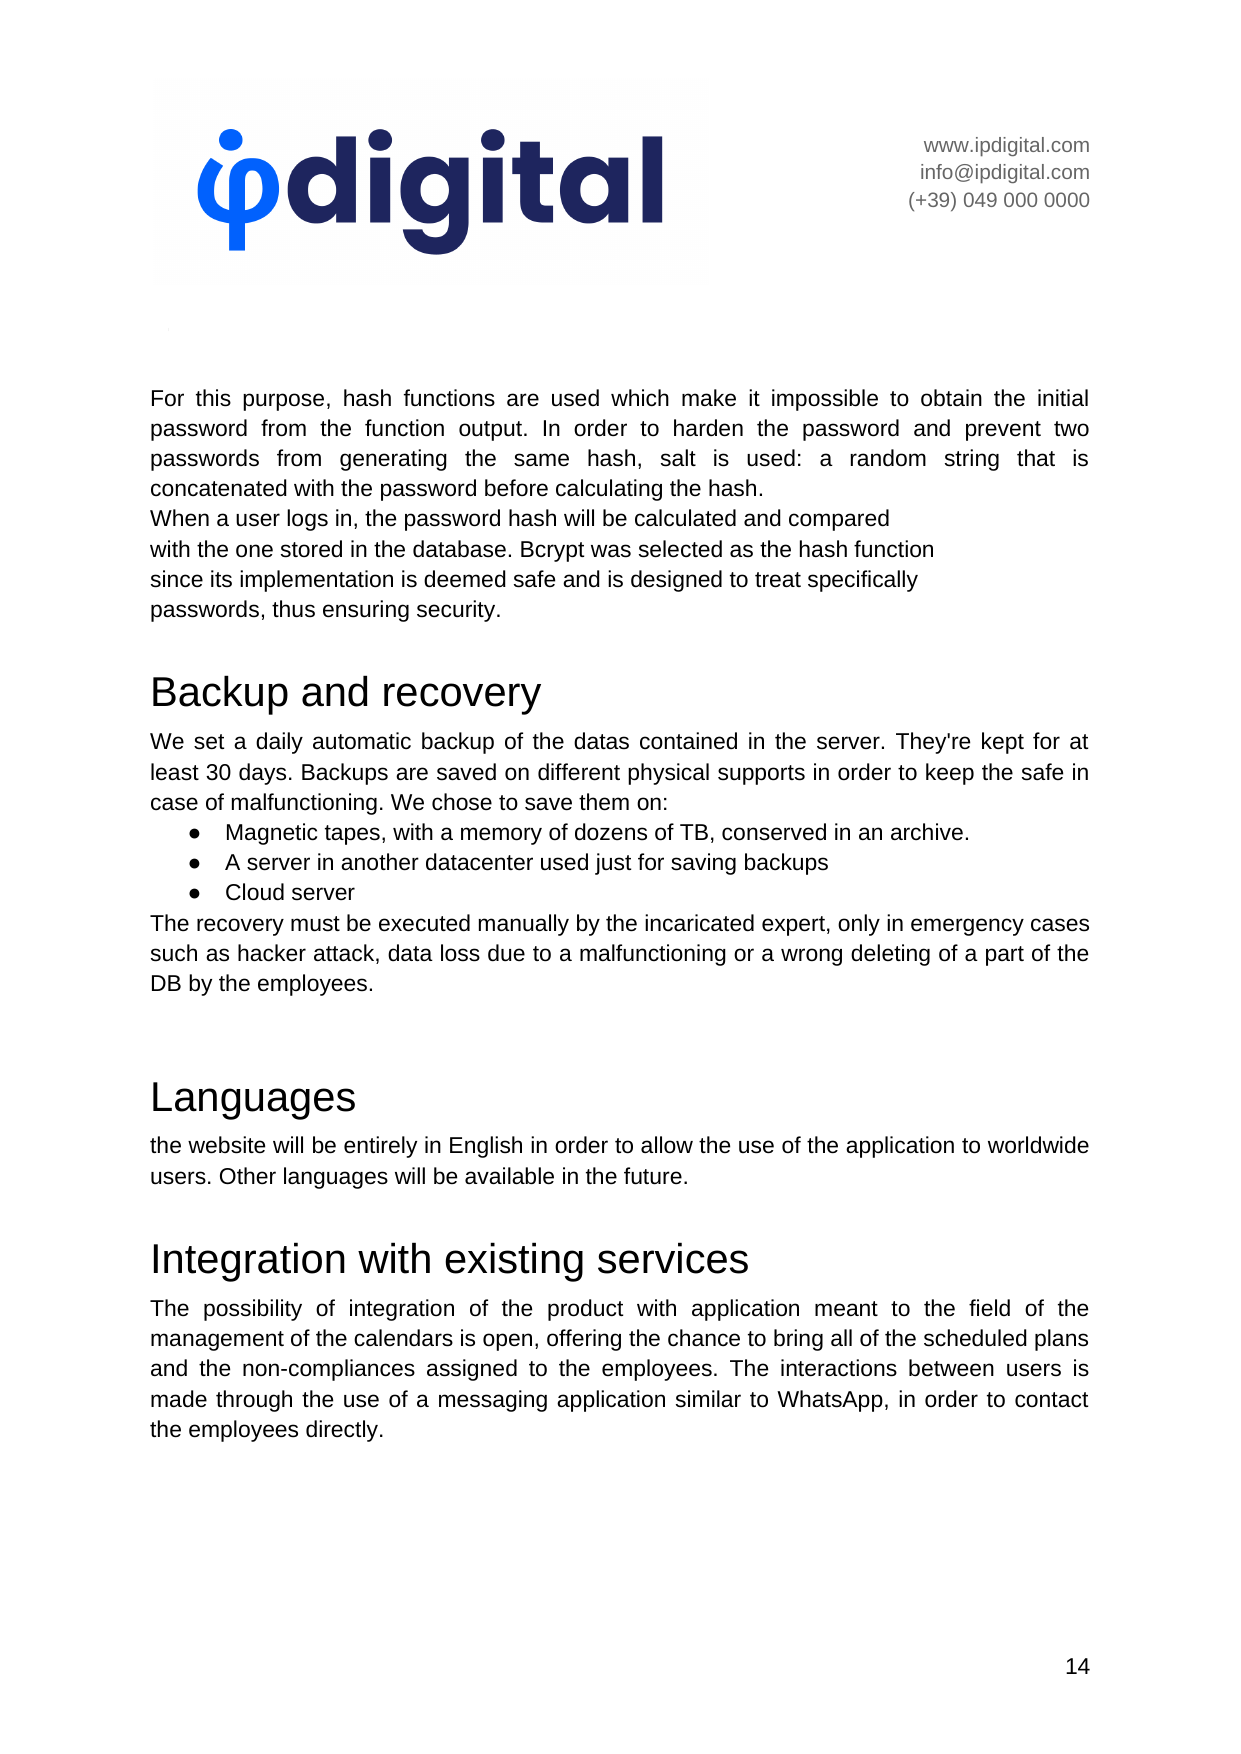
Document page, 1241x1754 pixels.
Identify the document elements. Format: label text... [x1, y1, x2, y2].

subtitle Backup and recovery [150, 668, 1090, 716]
text passwords, thus ensuring security. [150, 596, 1090, 622]
subtitle Integration with existing services [150, 1234, 1090, 1282]
text The possibility of integration of the product with application meant to the field of the management of the calendars is open, offering the chance to bring all of the scheduled plans and the non-compliances assigned to the employees. The interactions between users is made through the use of a messaging application similar to WhatsApp, in order to contact the employees directly. [150, 1295, 1090, 1442]
text the website will be entirely in English in order to allow the use of the application to worldwide users. Other languages will be available in the future. [150, 1132, 1090, 1189]
subtitle Languages [150, 1072, 1090, 1120]
list Magnetic tapes, with a memory of dozens of TB, conserved in an archive. [187, 819, 1090, 845]
picture [153, 78, 709, 285]
text When a user logs in, the password hash will be calculated and compared [150, 505, 1090, 532]
text The recovery must be executed manually by the incaricated expert, only in emergency cases such as hacker attack, data loss due to a malfunctioning or a wrong deleting of a part of the DB by the employees. [150, 909, 1090, 996]
text with the one stored in the database. Bcrypt was selected as the hash function [150, 536, 1090, 562]
text since its implementation is deemed safe and is designed to treat specifically [150, 566, 1090, 592]
text We set a daily automatic backup of the datas contained in the server. They're kept for at least 30 days. Backups are saved on different physical supports in order to keep the safe in case of malfunctioning. We chose to save them on: [150, 728, 1090, 815]
text For this purpose, hash functions are used which make it impossible to obtain the initial password from the function output. In order to harden the password and prevent two passwords from generating the same hash, salt is used: a random string that is concatenated with the password before calculating the hash. [150, 384, 1090, 501]
list A server in another datacenter used just for saving backups [187, 849, 1090, 875]
list Cloud server [187, 879, 1090, 906]
